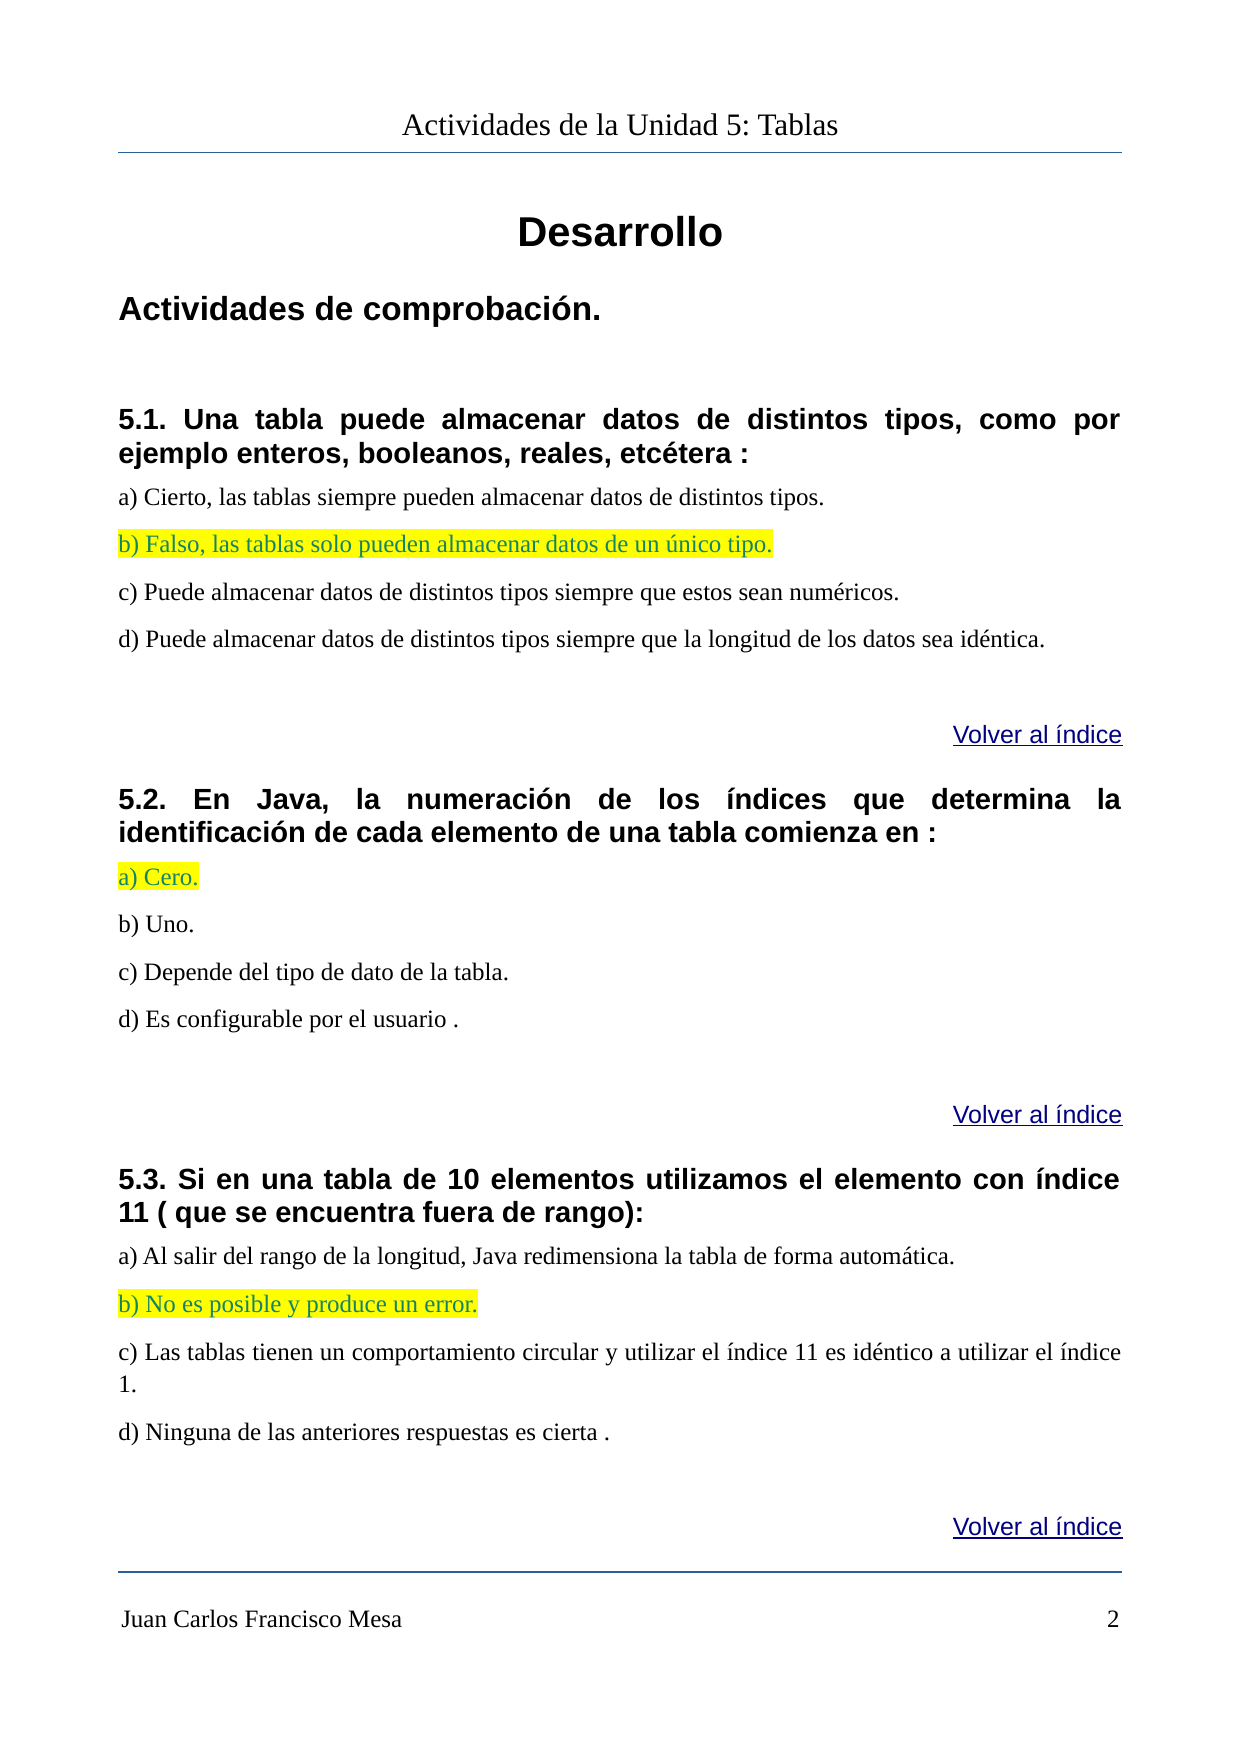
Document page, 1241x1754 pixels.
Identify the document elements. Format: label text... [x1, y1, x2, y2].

text a) Cierto, las tablas siempre pueden almacenar datos de distintos tipos. [118, 482, 1122, 511]
text c) Depende del tipo de dato de la tabla. [118, 957, 1122, 986]
subtitle 5.1. Una tabla puede almacenar datos de distintos tipos, como por ejemplo enteros, booleanos, reales, etcétera : [118, 402, 1122, 469]
text c) Las tablas tienen un comportamiento circular y utilizar el índice 11 es idéntico a utilizar el índice 1. [118, 1337, 1122, 1398]
text d) Puede almacenar datos de distintos tipos siempre que la longitud de los datos sea idéntica. [118, 624, 1122, 653]
text b) Falso, las tablas solo pueden almacenar datos de un único tipo. [118, 529, 1122, 558]
text b) No es posible y produce un error. [118, 1289, 1122, 1318]
text Volver al índice [118, 1512, 1122, 1541]
subtitle 5.2. En Java, la numeración de los índices que determina la identificación de cada elemento de una tabla comienza en : [118, 782, 1122, 849]
text a) Cero. [118, 862, 1122, 890]
text d) Es configurable por el usuario . [118, 1004, 1122, 1033]
text c) Puede almacenar datos de distintos tipos siempre que estos sean numéricos. [118, 577, 1122, 606]
text d) Ninguna de las anteriores respuestas es cierta . [118, 1417, 1122, 1446]
subtitle Actividades de comprobación. [118, 289, 1122, 327]
subtitle 5.3. Si en una tabla de 10 elementos utilizamos el elemento con índice 11 ( que se encuentra fuera de rango): [118, 1162, 1122, 1229]
subtitle Desarrollo [118, 208, 1122, 256]
text Volver al índice [118, 1099, 1122, 1128]
text a) Al salir del rango de la longitud, Java redimensiona la tabla de forma automática. [118, 1241, 1122, 1270]
text Volver al índice [118, 720, 1122, 748]
text b) Uno. [118, 909, 1122, 938]
